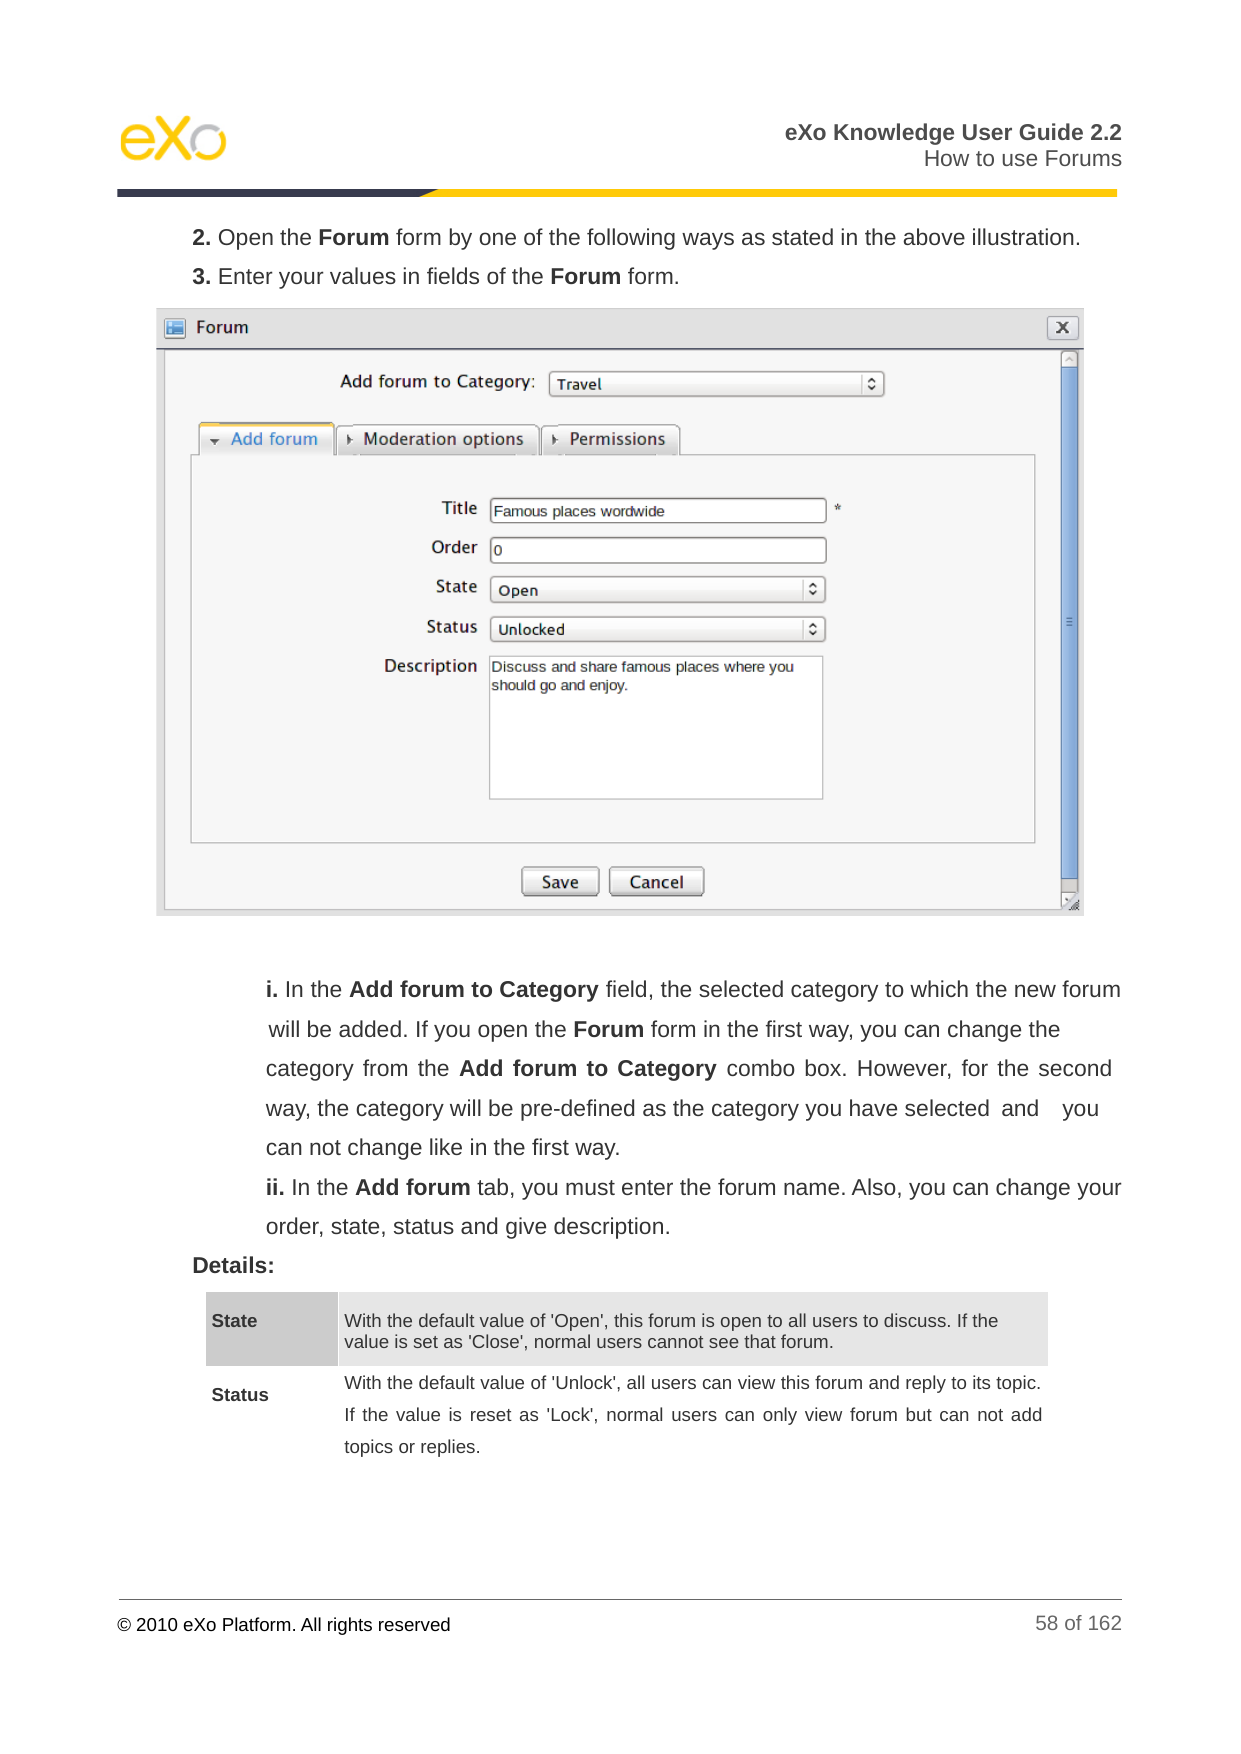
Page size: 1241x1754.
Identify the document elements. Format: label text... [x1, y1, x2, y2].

list 3. Enter your values in fields of the Forum form. [154, 263, 1122, 289]
text i. In the Add forum to Category field, the selected category to which the new forum will be added. If you open the Forum form in the first way, you can change the category from the Add forum to Category combo box. However, for the second way, the category will be pre-defined as the category you have selected and you can not change like in the first way. [118, 976, 1122, 1160]
text ii. In the Add forum tab, you must enter the forum name. Also, you can change your order, state, status and give description. [118, 1173, 1122, 1239]
table_header State [206, 1292, 338, 1366]
text Details: [118, 1252, 1122, 1279]
picture [156, 308, 1084, 916]
picture [117, 189, 1118, 197]
table_cell With the default value of 'Unlock', all users can view this forum and reply to its topic. If the value is reset as 'Lock', normal users can only view forum but can not add topics or replies. [339, 1366, 1048, 1463]
table_header With the default value of 'Open', this forum is open to all users to discuss. If the value is set as 'Close', normal users cannot see that forum. [339, 1292, 1048, 1366]
table_cell Status [206, 1366, 338, 1463]
picture [120, 115, 227, 161]
list 2. Open the Forum form by one of the following ways as stated in the above illustration. [154, 223, 1122, 250]
